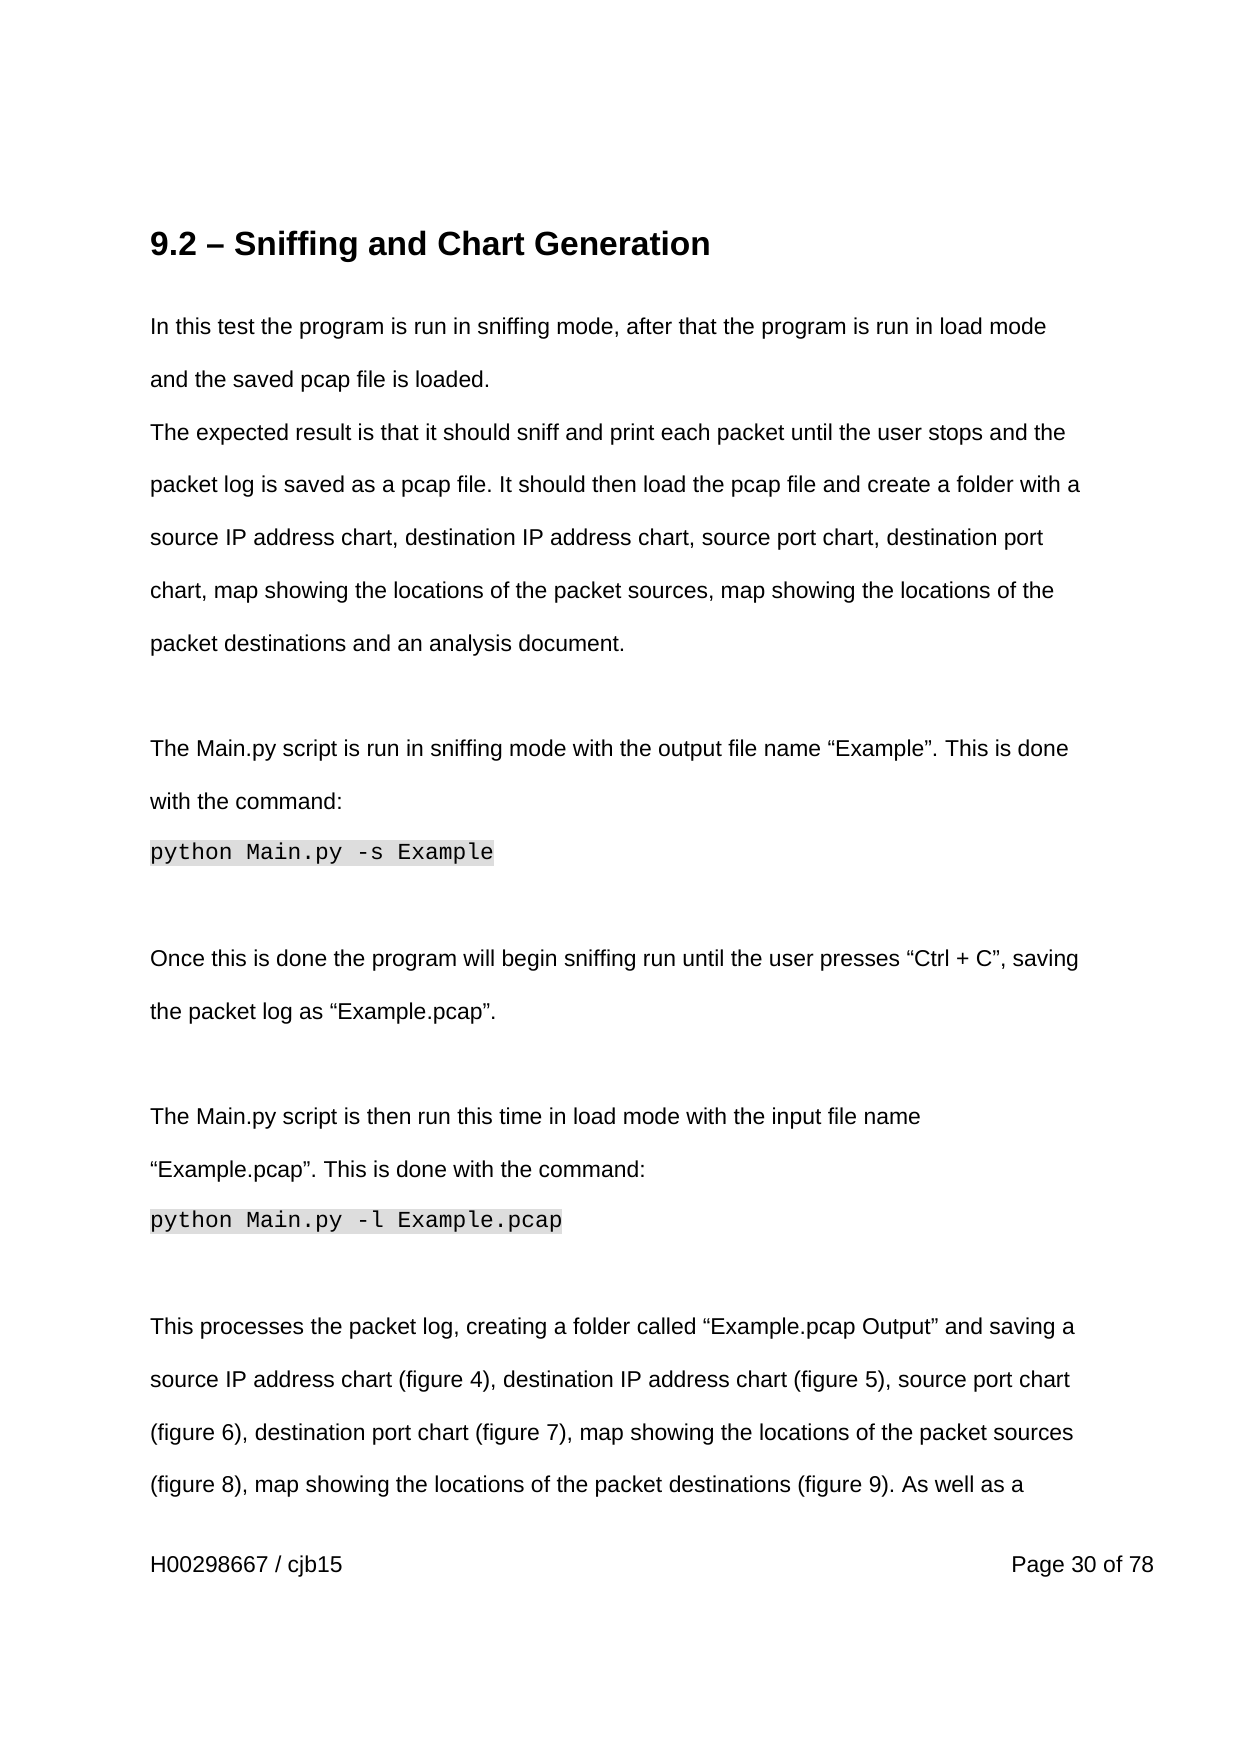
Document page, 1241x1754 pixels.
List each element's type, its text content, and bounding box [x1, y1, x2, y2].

text python Main.py -s Example [150, 840, 1090, 866]
text This processes the packet log, creating a folder called “Example.pcap Output” and saving a source IP address chart (figure 4), destination IP address chart (figure 5), source port chart (figure 6), destination port chart (figure 7), map showing the locations of the packet sources (figure 8), map showing the locations of the packet destinations (figure 9). As well as a [150, 1313, 1090, 1498]
text python Main.py -l Example.pcap [150, 1208, 1090, 1234]
text The Main.py script is then run this time in load mode with the input file name “Example.pcap”. This is done with the command: [150, 1103, 1090, 1182]
text Once this is done the program will begin sniffing run until the user presses “Ctrl + C”, saving the packet log as “Example.pcap”. [150, 945, 1090, 1024]
subtitle 9.2 – Sniffing and Chart Generation [150, 223, 1090, 262]
text In this test the program is run in sniffing mode, after that the program is run in load mode and the saved pcap file is loaded. [150, 313, 1090, 392]
text The expected result is that it should sniff and print each packet until the user stops and the packet log is saved as a pcap file. It should then load the pcap file and create a folder with a source IP address chart, destination IP address chart, source port chart, destination port chart, map showing the locations of the packet sources, map showing the locations of the packet destinations and an analysis document. [150, 419, 1090, 656]
text The Main.py script is run in sniffing mode with the output file name “Example”. This is done with the command: [150, 735, 1090, 814]
